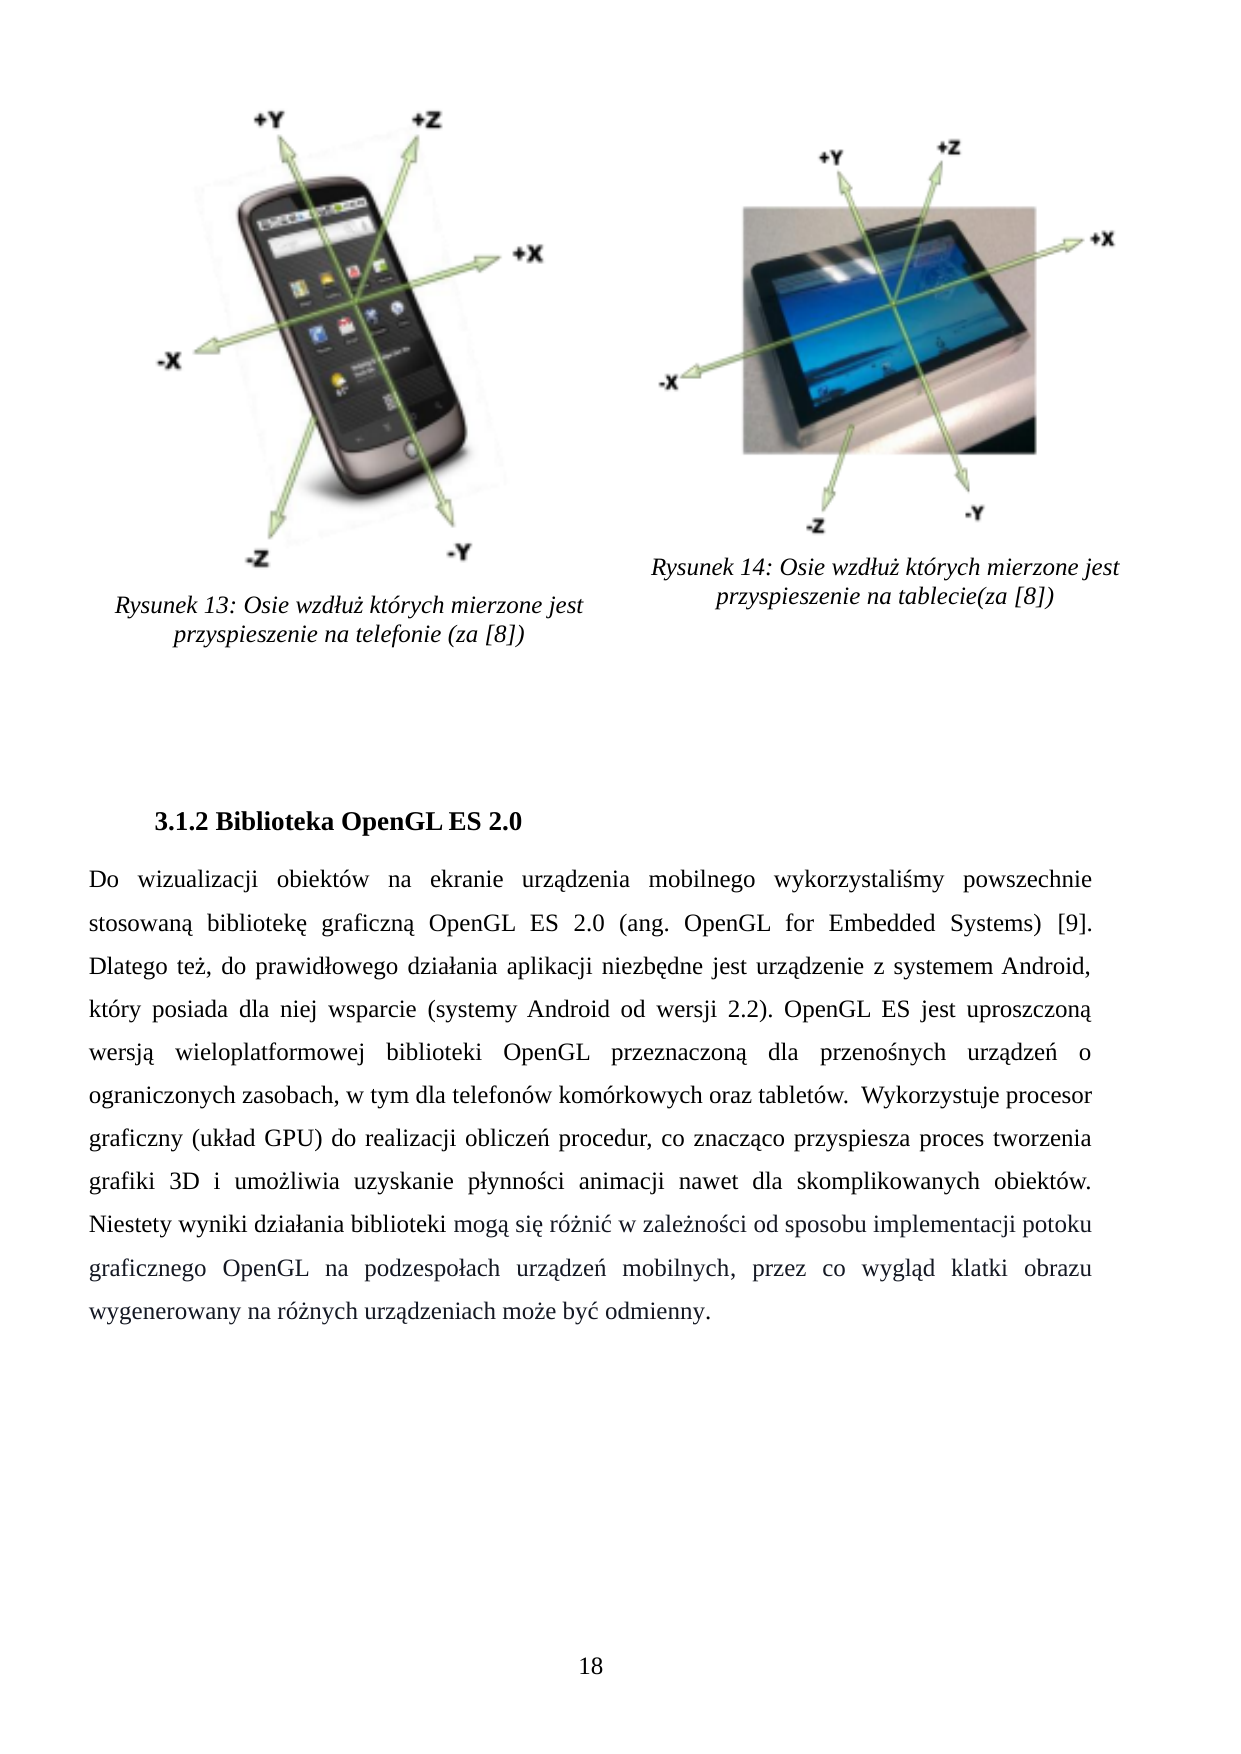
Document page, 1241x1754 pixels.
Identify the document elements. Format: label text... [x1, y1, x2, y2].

picture [644, 131, 1129, 553]
subtitle Biblioteka OpenGL ES 2.0 [148, 805, 1093, 836]
picture [137, 91, 564, 591]
text Rysunek 13: Osie wzdłuż których mierzone jest przyspieszenie na telefonie (za [8]) [106, 104, 595, 648]
text Do wizualizacji obiektów na ekranie urządzenia mobilnego wykorzystaliśmy powszechnie stosowaną bibliotekę graficzną OpenGL ES 2.0 (ang. OpenGL for Embedded Systems) [9]. Dlatego też, do prawidłowego działania aplikacji niezbędne jest urządzenie z systemem Android, który posiada dla niej wsparcie (systemy Android od wersji 2.2). OpenGL ES jest uproszczoną wersją wieloplatformowej biblioteki OpenGL przeznaczoną dla przenośnych urządzeń o ograniczonych zasobach, w tym dla telefonów komórkowych oraz tabletów. Wykorzystuje procesor graficzny (układ GPU) do realizacji obliczeń procedur, co znacząco przyspiesza proces tworzenia grafiki 3D i umożliwia uzyskanie płynności animacji nawet dla skomplikowanych obiektów. Niestety wyniki działania biblioteki mogą się różnić w zależności od sposobu implementacji potoku graficznego OpenGL na podzespołach urządzeń mobilnych, przez co wygląd klatki obrazu wygenerowany na różnych urządzeniach może być odmienny. [88, 864, 1093, 1324]
text Rysunek 14: Osie wzdłuż których mierzone jest przyspieszenie na tablecie(za [8]) [646, 553, 1127, 610]
